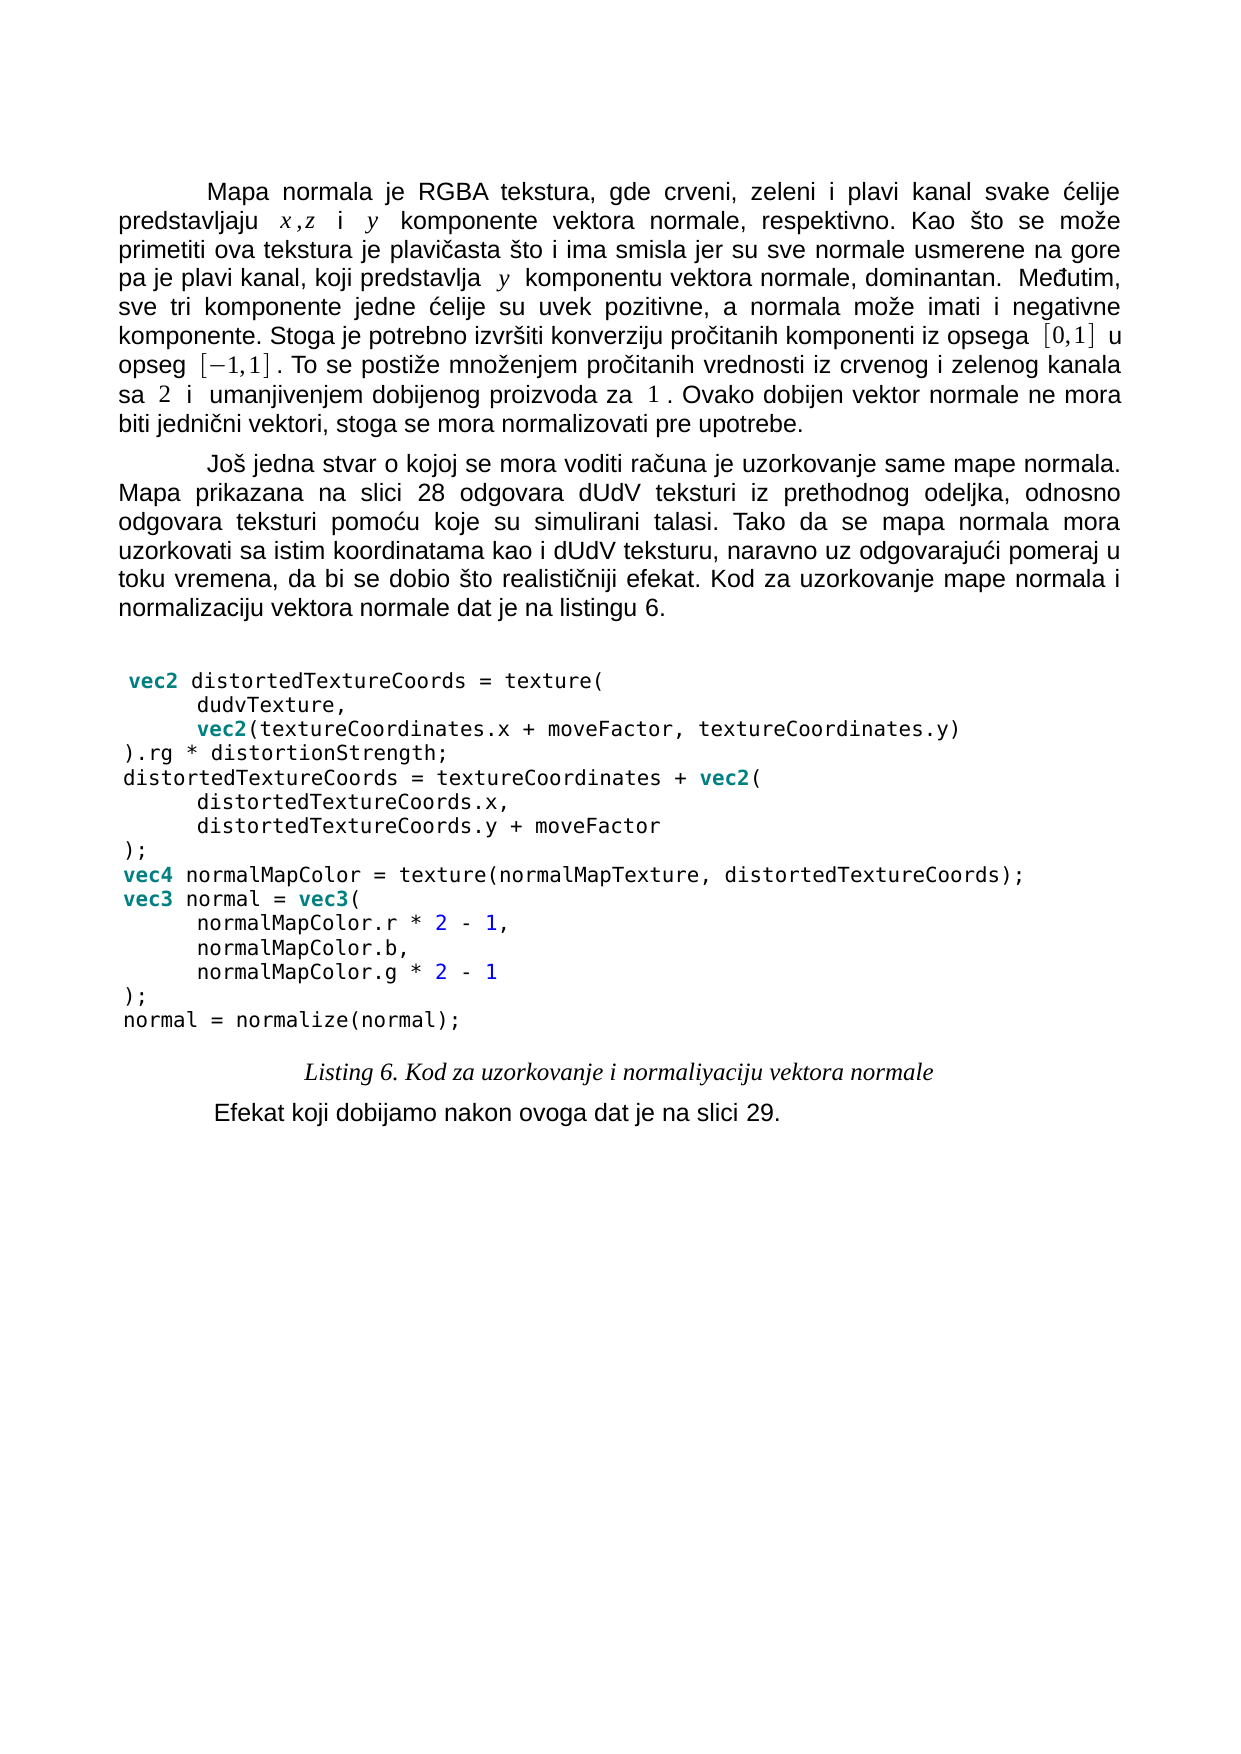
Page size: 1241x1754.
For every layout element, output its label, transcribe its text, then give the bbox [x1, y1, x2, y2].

list Listing 6. Kod za uzorkovanje i normaliyaciju vektora normale [123, 652, 1117, 1086]
text Još jedna stvar o kojoj se mora voditi računa je uzorkovanje same mape normala. Mapa prikazana na slici 28 odgovara dUdV teksturi iz prethodnog odeljka, odnosno odgovara teksturi pomoću koje su simulirani talasi. Tako da se mapa normala mora uzorkovati sa istim koordinatama kao i dUdV teksturu, naravno uz odgovarajući pomeraj u toku vremena, da bi se dobio što realističniji efekat. Kod za uzorkovanje mape normala i normalizaciju vektora normale dat je na listingu 6. [118, 449, 1122, 622]
text Efekat koji dobijamo nakon ovoga dat je na slici 29. [118, 634, 1122, 1126]
text Mapa normala je RGBA tekstura, gde crveni, zeleni i plavi kanal svake ćelije predstavljaju i komponente vektora normale, respektivno. Kao što se može primetiti ova tekstura je plavičasta što i ima smisla jer su sve normale usmerene na gore pa je plavi kanal, koji predstavlja komponentu vektora normale, dominantan. Međutim, sve tri komponente jedne ćelije su uvek pozitivne, a normala može imati i negativne komponente. Stoga je potrebno izvršiti konverziju pročitanih komponenti iz opsega u opseg . To se postiže množenjem pročitanih vrednosti iz crvenog i zelenog kanala sa i umanjivenjem dobijenog proizvoda za . Ovako dobijen vektor normale ne mora biti jednični vektori, stoga se mora normalizovati pre upotrebe. [118, 177, 1122, 438]
